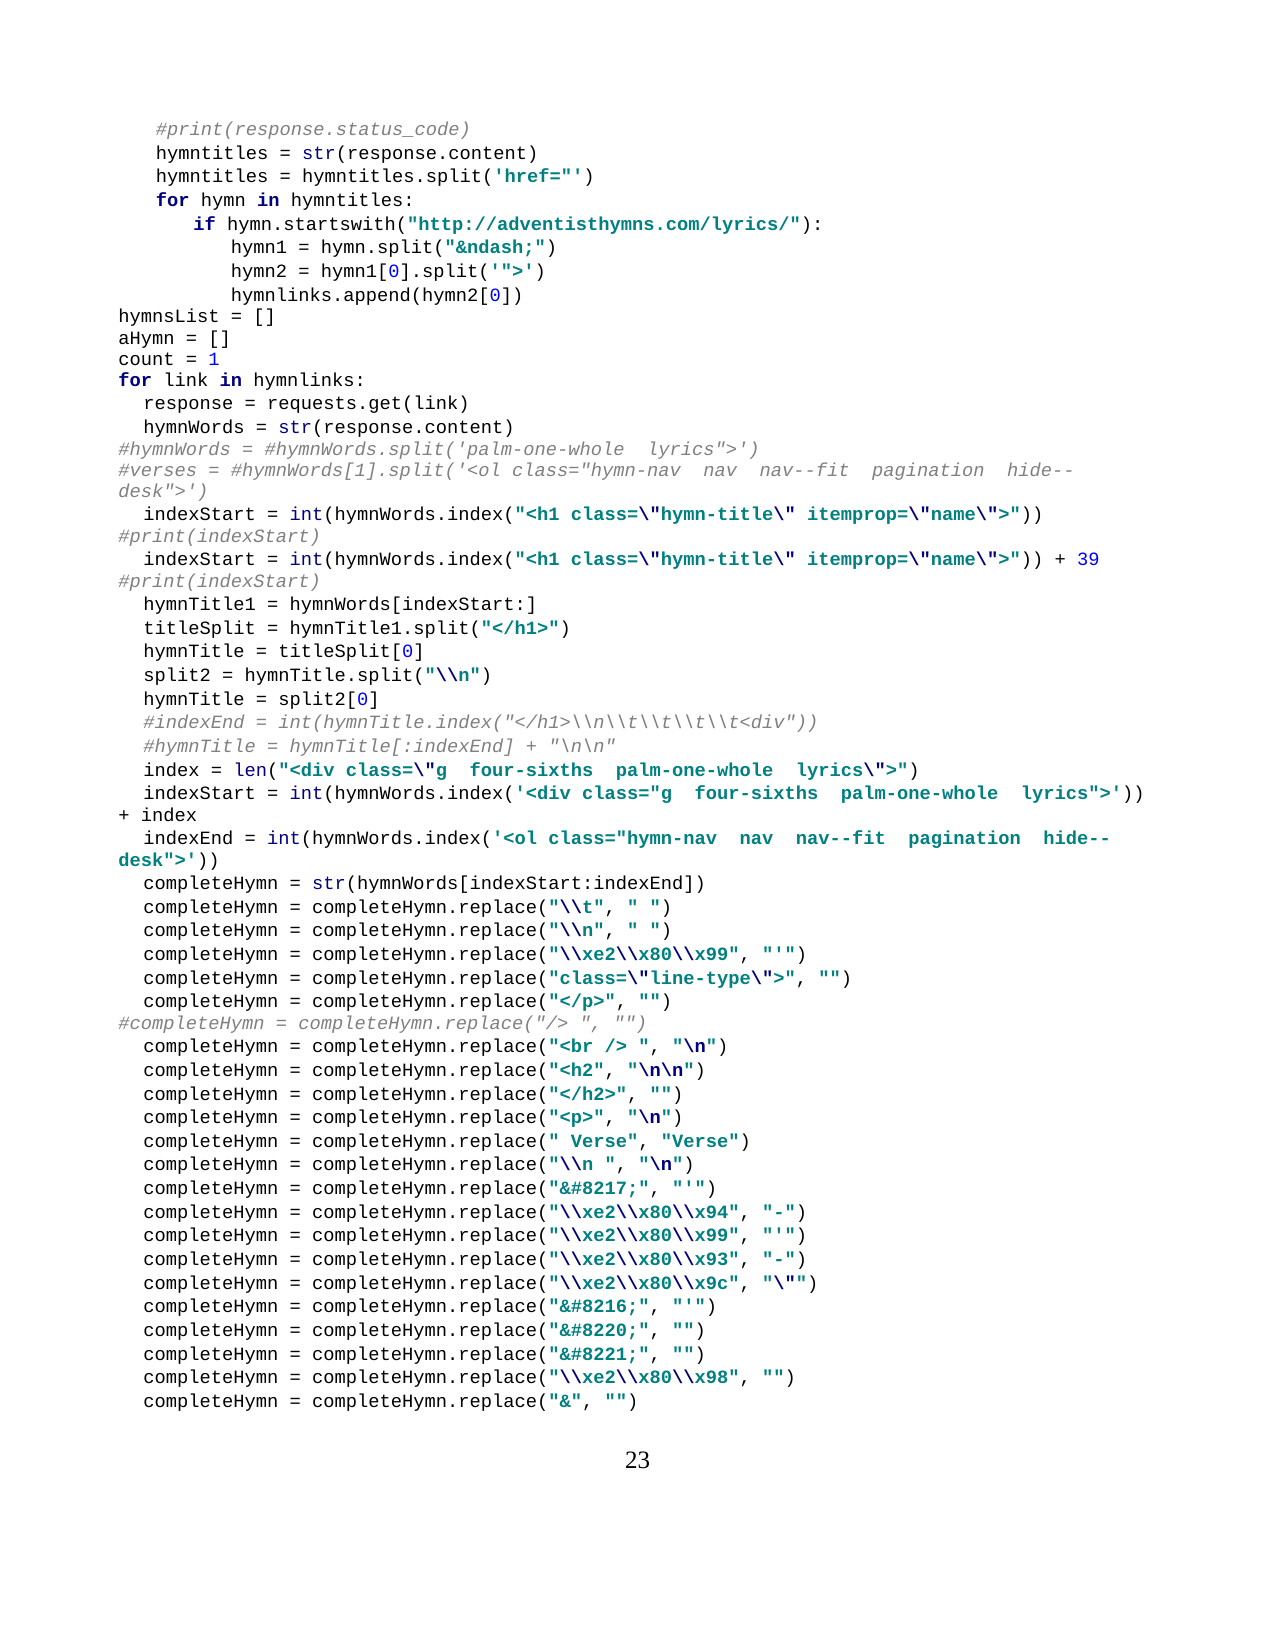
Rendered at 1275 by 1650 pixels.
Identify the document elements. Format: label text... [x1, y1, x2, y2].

text indexStart = int(hymnWords.index("<h1 class=\"hymn-title\" itemprop=\"name\">")) + 39 [118, 548, 1157, 572]
text hymnTitle = split2[0] [118, 688, 1157, 711]
text completeHymn = completeHymn.replace("</h2>", "") [118, 1082, 1157, 1106]
text #verses = #hymnWords[1].split('<ol class="hymn-nav nav nav--fit pagination hide--desk">') [118, 461, 1157, 503]
text hymn1 = hymn.split("&ndash;") [118, 236, 1157, 260]
text indexStart = int(hymnWords.index('<div class="g four-sixths palm-one-whole lyrics">')) + index [118, 782, 1157, 827]
text completeHymn = completeHymn.replace(" Verse", "Verse") [118, 1130, 1157, 1153]
text hymnTitle1 = hymnWords[indexStart:] [118, 593, 1157, 617]
text completeHymn = completeHymn.replace("&#8221;", "") [118, 1343, 1157, 1366]
text completeHymn = completeHymn.replace("&#8217;", "'") [118, 1177, 1157, 1201]
text hymnsList = [] [118, 307, 1157, 328]
text response = requests.get(link) [118, 392, 1157, 416]
text completeHymn = completeHymn.replace("\\xe2\\x80\\x93", "-") [118, 1248, 1157, 1272]
text completeHymn = str(hymnWords[indexStart:indexEnd]) [118, 872, 1157, 896]
text hymnTitle = titleSplit[0] [118, 640, 1157, 664]
text hymn2 = hymn1[0].split('">') [118, 260, 1157, 284]
text if hymn.startswith("http://adventisthymns.com/lyrics/"): [118, 213, 1157, 236]
text titleSplit = hymnTitle1.split("</h1>") [118, 617, 1157, 640]
text completeHymn = completeHymn.replace("\\t", " ") [118, 896, 1157, 919]
text completeHymn = completeHymn.replace("&", "") [118, 1390, 1157, 1413]
text aHymn = [] [118, 328, 1157, 350]
text completeHymn = completeHymn.replace("&#8220;", "") [118, 1319, 1157, 1343]
text hymnWords = str(response.content) [118, 416, 1157, 439]
text completeHymn = completeHymn.replace("class=\"line-type\">", "") [118, 967, 1157, 990]
text completeHymn = completeHymn.replace("\\xe2\\x80\\x94", "-") [118, 1201, 1157, 1224]
text #hymnWords = #hymnWords.split('palm-one-whole lyrics">') [118, 439, 1157, 461]
text completeHymn = completeHymn.replace("\\xe2\\x80\\x9c", "\"") [118, 1272, 1157, 1295]
text completeHymn = completeHymn.replace("\\xe2\\x80\\x99", "'") [118, 943, 1157, 967]
text index = len("<div class=\"g four-sixths palm-one-whole lyrics\">") [118, 759, 1157, 782]
text completeHymn = completeHymn.replace("<br /> ", "\n") [118, 1035, 1157, 1059]
text indexEnd = int(hymnWords.index('<ol class="hymn-nav nav nav--fit pagination hide--desk">')) [118, 827, 1157, 872]
text for link in hymnlinks: [118, 371, 1157, 392]
text #print(response.status_code) [118, 118, 1157, 142]
text hymntitles = str(response.content) [118, 142, 1157, 165]
text completeHymn = completeHymn.replace("</p>", "") [118, 990, 1157, 1014]
text completeHymn = completeHymn.replace("<p>", "\n") [118, 1106, 1157, 1130]
text completeHymn = completeHymn.replace("\\n ", "\n") [118, 1153, 1157, 1177]
text completeHymn = completeHymn.replace("\\xe2\\x80\\x98", "") [118, 1366, 1157, 1390]
text split2 = hymnTitle.split("\\n") [118, 664, 1157, 688]
text #print(indexStart) [118, 572, 1157, 593]
text completeHymn = completeHymn.replace("\\n", " ") [118, 919, 1157, 943]
text #completeHymn = completeHymn.replace("/> ", "") [118, 1014, 1157, 1035]
text #hymnTitle = hymnTitle[:indexEnd] + "\n\n" [118, 735, 1157, 759]
text indexStart = int(hymnWords.index("<h1 class=\"hymn-title\" itemprop=\"name\">")) [118, 503, 1157, 527]
text hymnlinks.append(hymn2[0]) [118, 284, 1157, 307]
text completeHymn = completeHymn.replace("&#8216;", "'") [118, 1295, 1157, 1319]
text #print(indexStart) [118, 527, 1157, 548]
text completeHymn = completeHymn.replace("<h2", "\n\n") [118, 1059, 1157, 1082]
text #indexEnd = int(hymnTitle.index("</h1>\\n\\t\\t\\t\\t<div")) [118, 711, 1157, 735]
text completeHymn = completeHymn.replace("\\xe2\\x80\\x99", "'") [118, 1224, 1157, 1248]
text for hymn in hymntitles: [118, 189, 1157, 213]
text count = 1 [118, 350, 1157, 371]
text hymntitles = hymntitles.split('href="') [118, 165, 1157, 189]
